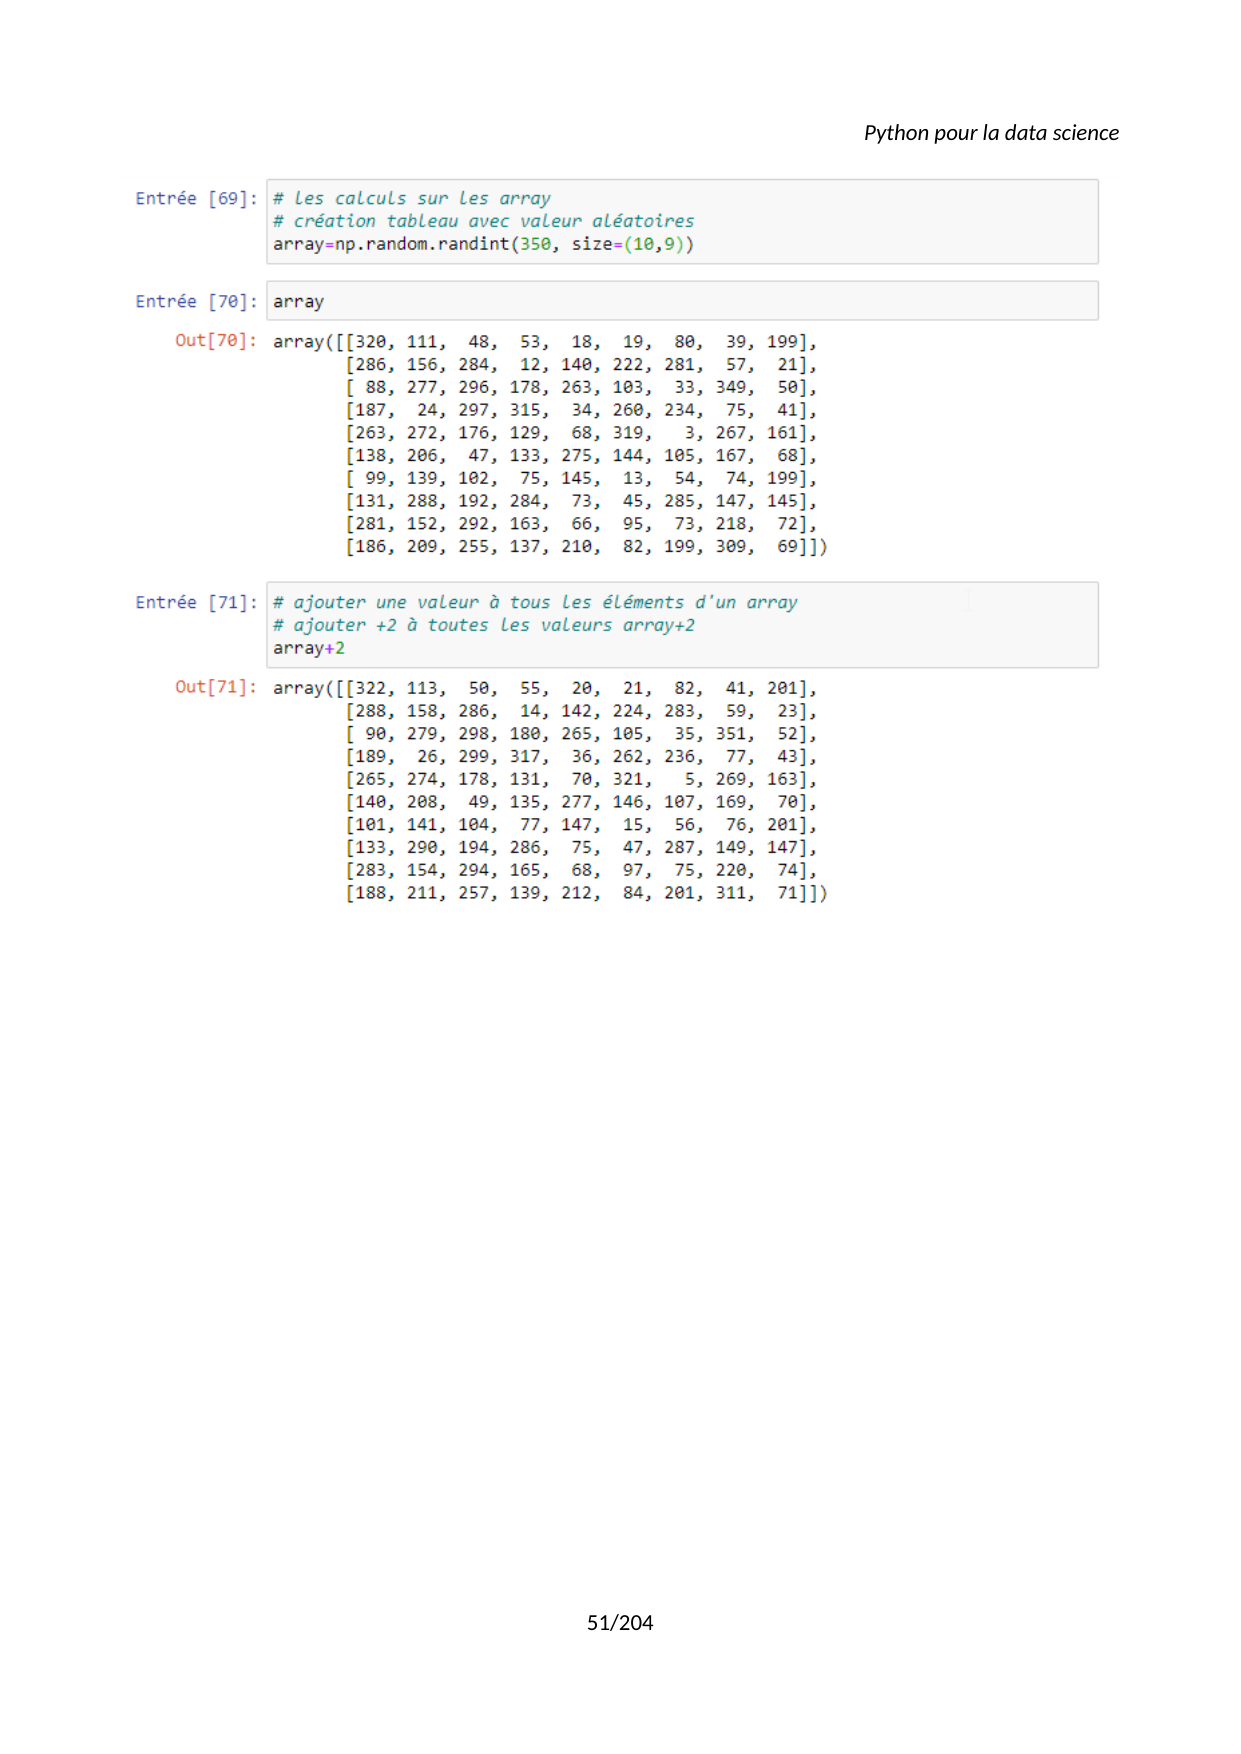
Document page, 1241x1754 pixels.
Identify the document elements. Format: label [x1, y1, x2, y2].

picture [118, 175, 1122, 912]
